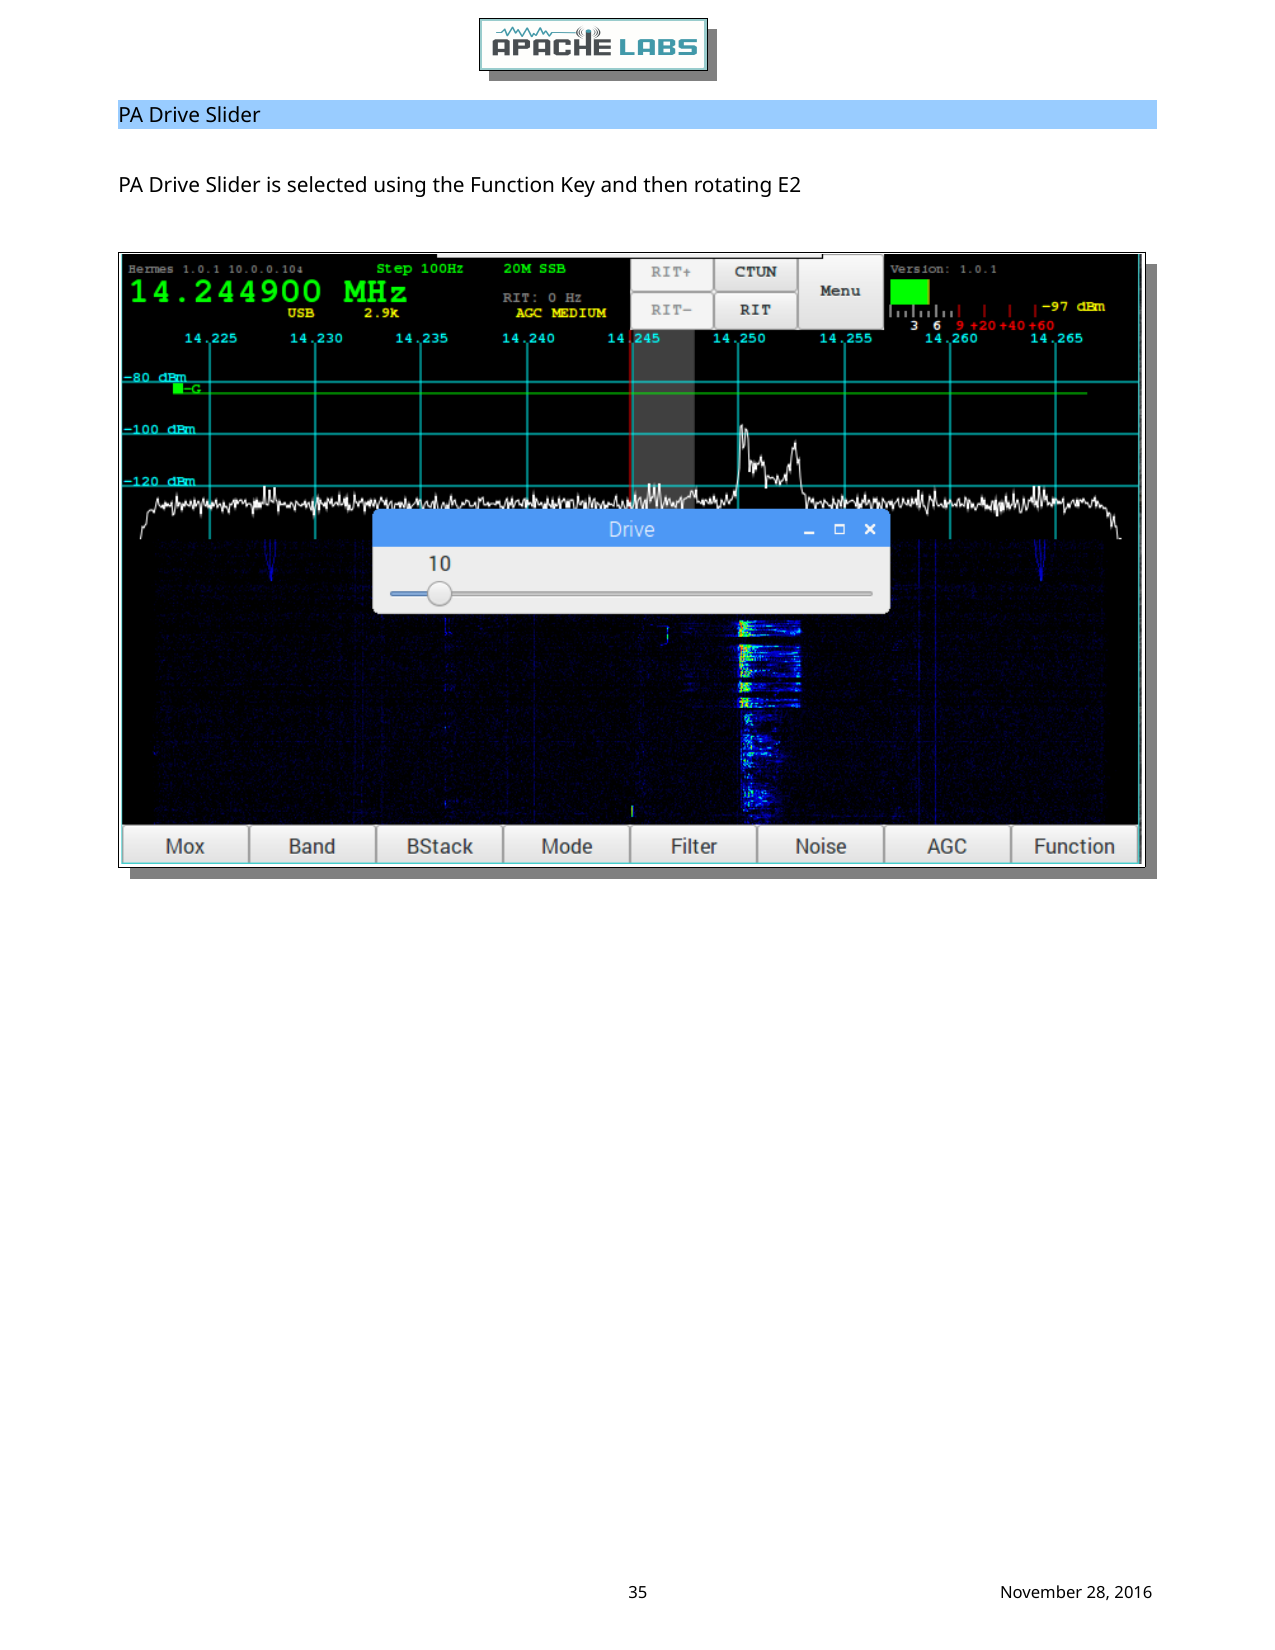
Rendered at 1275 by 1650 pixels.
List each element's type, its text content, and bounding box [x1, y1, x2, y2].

picture [121, 254, 1142, 864]
picture [482, 21, 704, 68]
text PA Drive Slider is selected using the Function Key and then rotating E2 [118, 170, 1157, 198]
subtitle PA Drive Slider [118, 100, 1157, 129]
